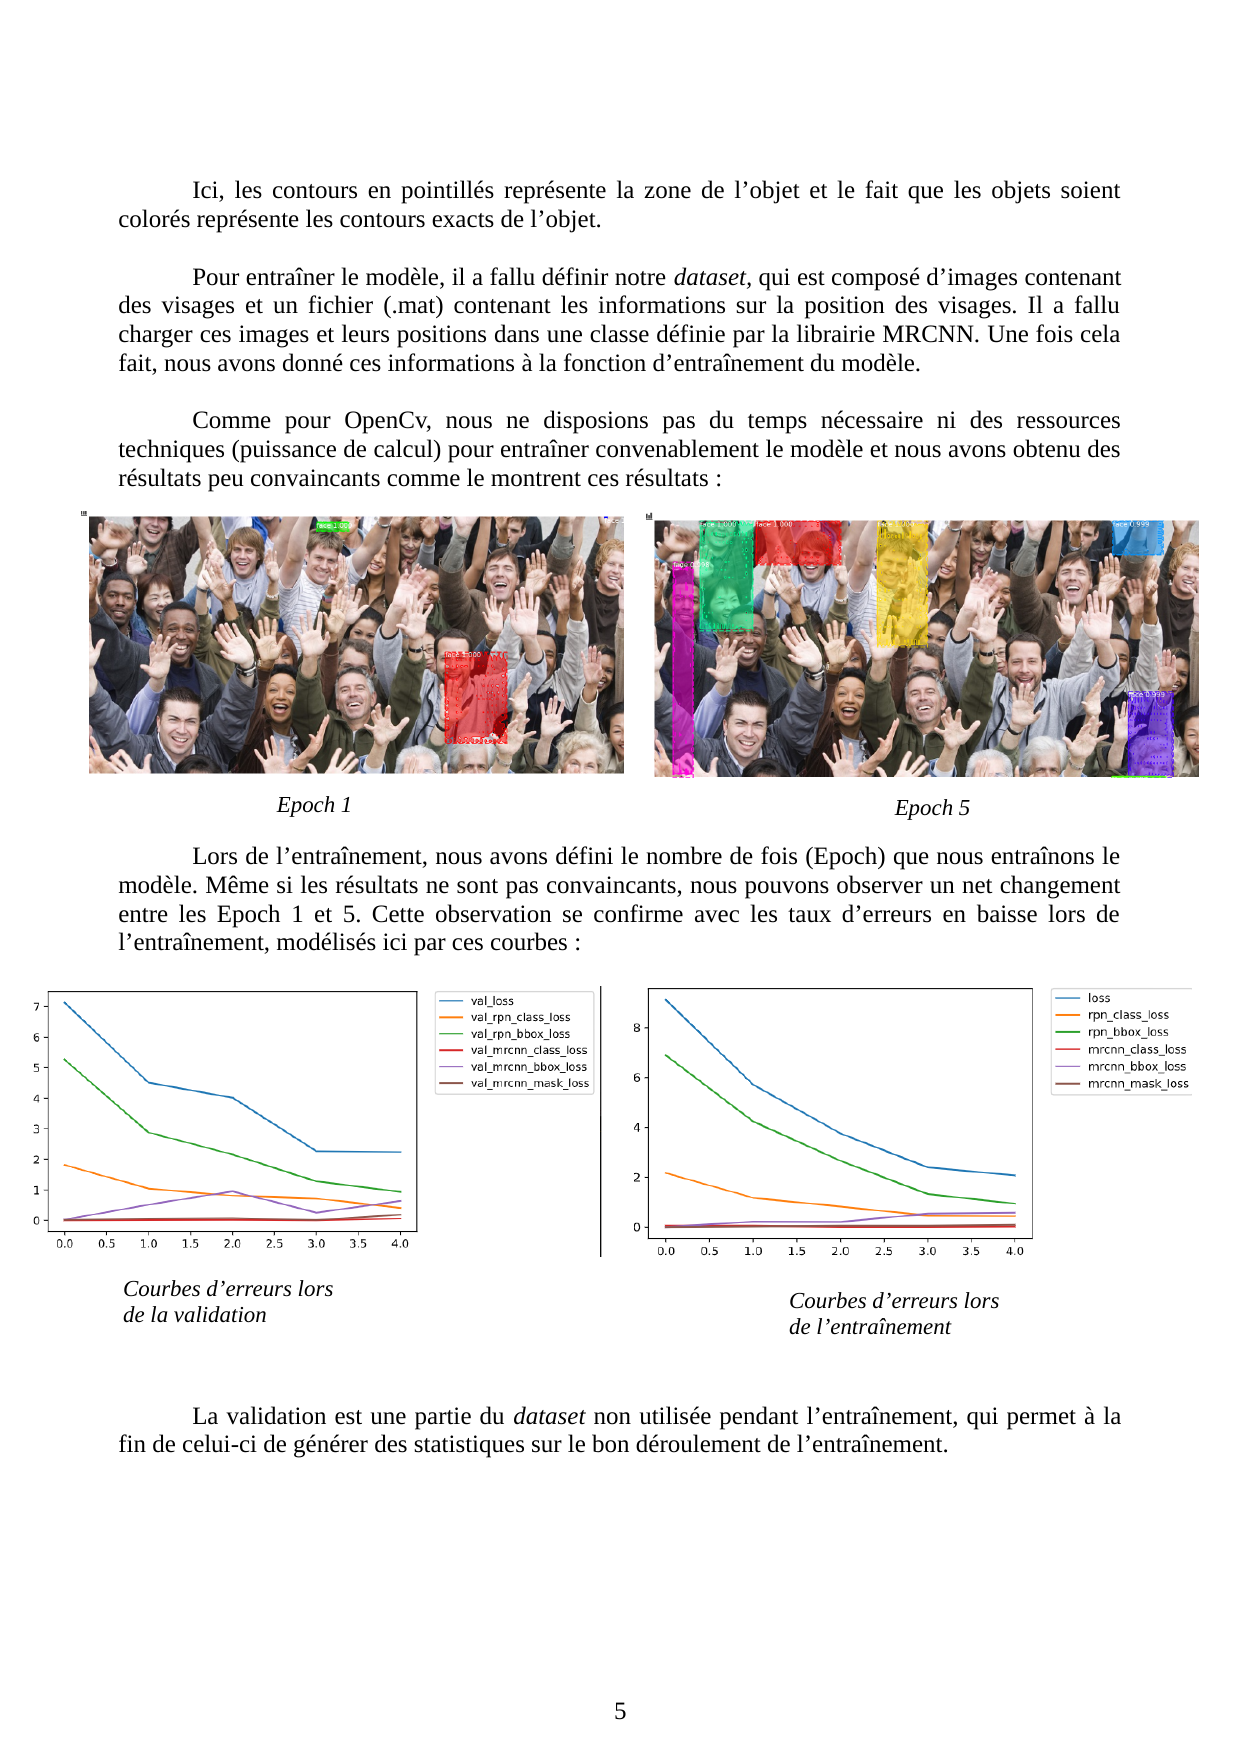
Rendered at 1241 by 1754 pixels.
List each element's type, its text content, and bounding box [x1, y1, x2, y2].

text Lors de l’entraînement, nous avons défini le nombre de fois (Epoch) que nous entraînons le modèle. Même si les résultats ne sont pas convaincants, nous pouvons observer un net changement entre les Epoch 1 et 5. Cette observation se confirme avec les taux d’erreurs en baisse lors de l’entraînement, modélisés ici par ces courbes : [118, 841, 1122, 956]
picture [29, 986, 602, 1257]
text Ici, les contours en pointillés représente la zone de l’objet et le fait que les objets soient colorés représente les contours exacts de l’objet. [118, 176, 1122, 233]
picture [81, 511, 640, 783]
text Comme pour OpenCv, nous ne disposions pas du temps nécessaire ni des ressources techniques (puissance de calcul) pour entraîner convenablement le modèle et nous avons obtenu des résultats peu convaincants comme le montrent ces résultats : [118, 406, 1122, 492]
text Pour entraîner le modèle, il a fallu définir notre dataset, qui est composé d’images contenant des visages et un fichier (.mat) contenant les informations sur la position des visages. Il a fallu charger ces images et leurs positions dans une classe définie par la librairie MRCNN. Une fois cela fait, nous avons donné ces informations à la fonction d’entraînement du modèle. [118, 262, 1122, 377]
text La validation est une partie du dataset non utilisée pendant l’entraînement, qui permet à la fin de celui-ci de générer des statistiques sur le bon déroulement de l’entraînement. [118, 1401, 1122, 1458]
picture [646, 512, 1206, 784]
picture [634, 986, 1192, 1260]
